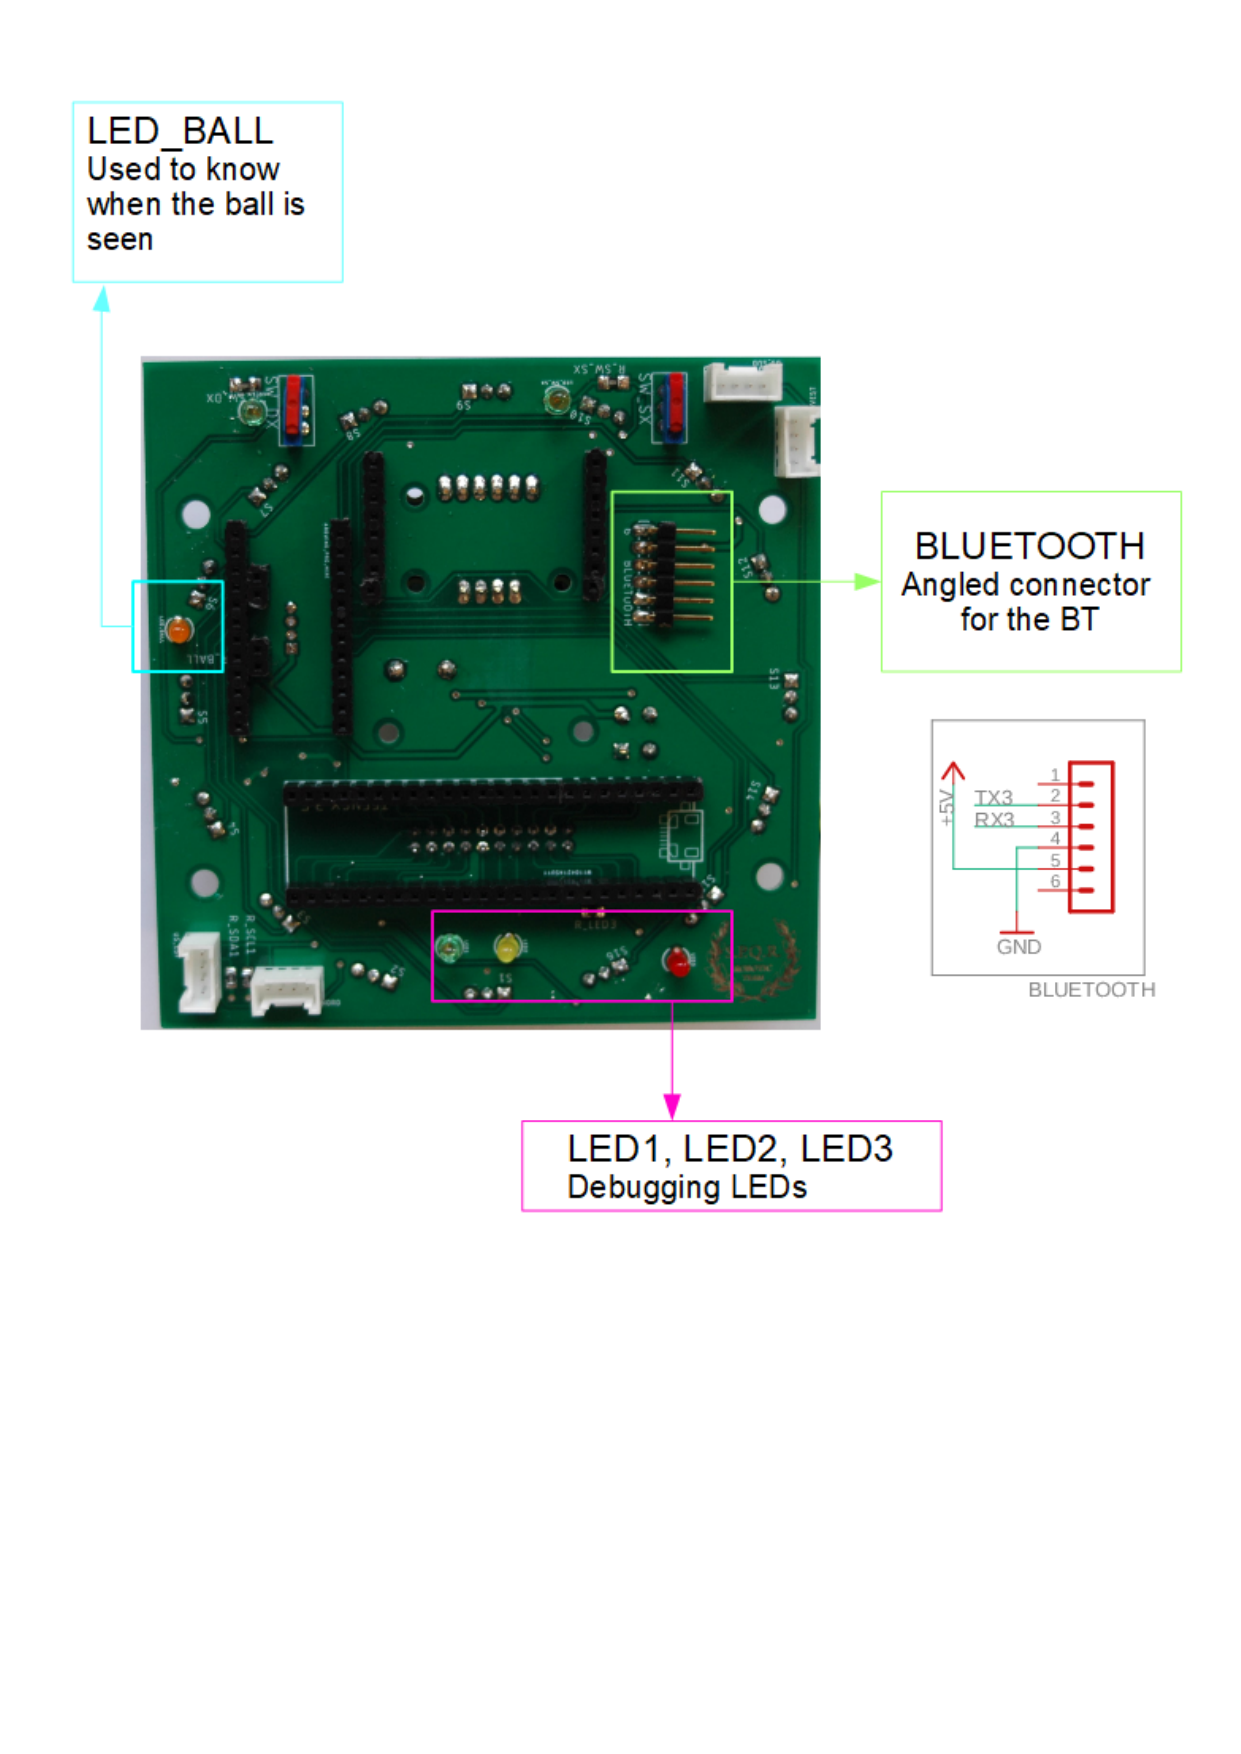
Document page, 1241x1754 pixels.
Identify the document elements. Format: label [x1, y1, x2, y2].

picture [0, 90, 1241, 1230]
